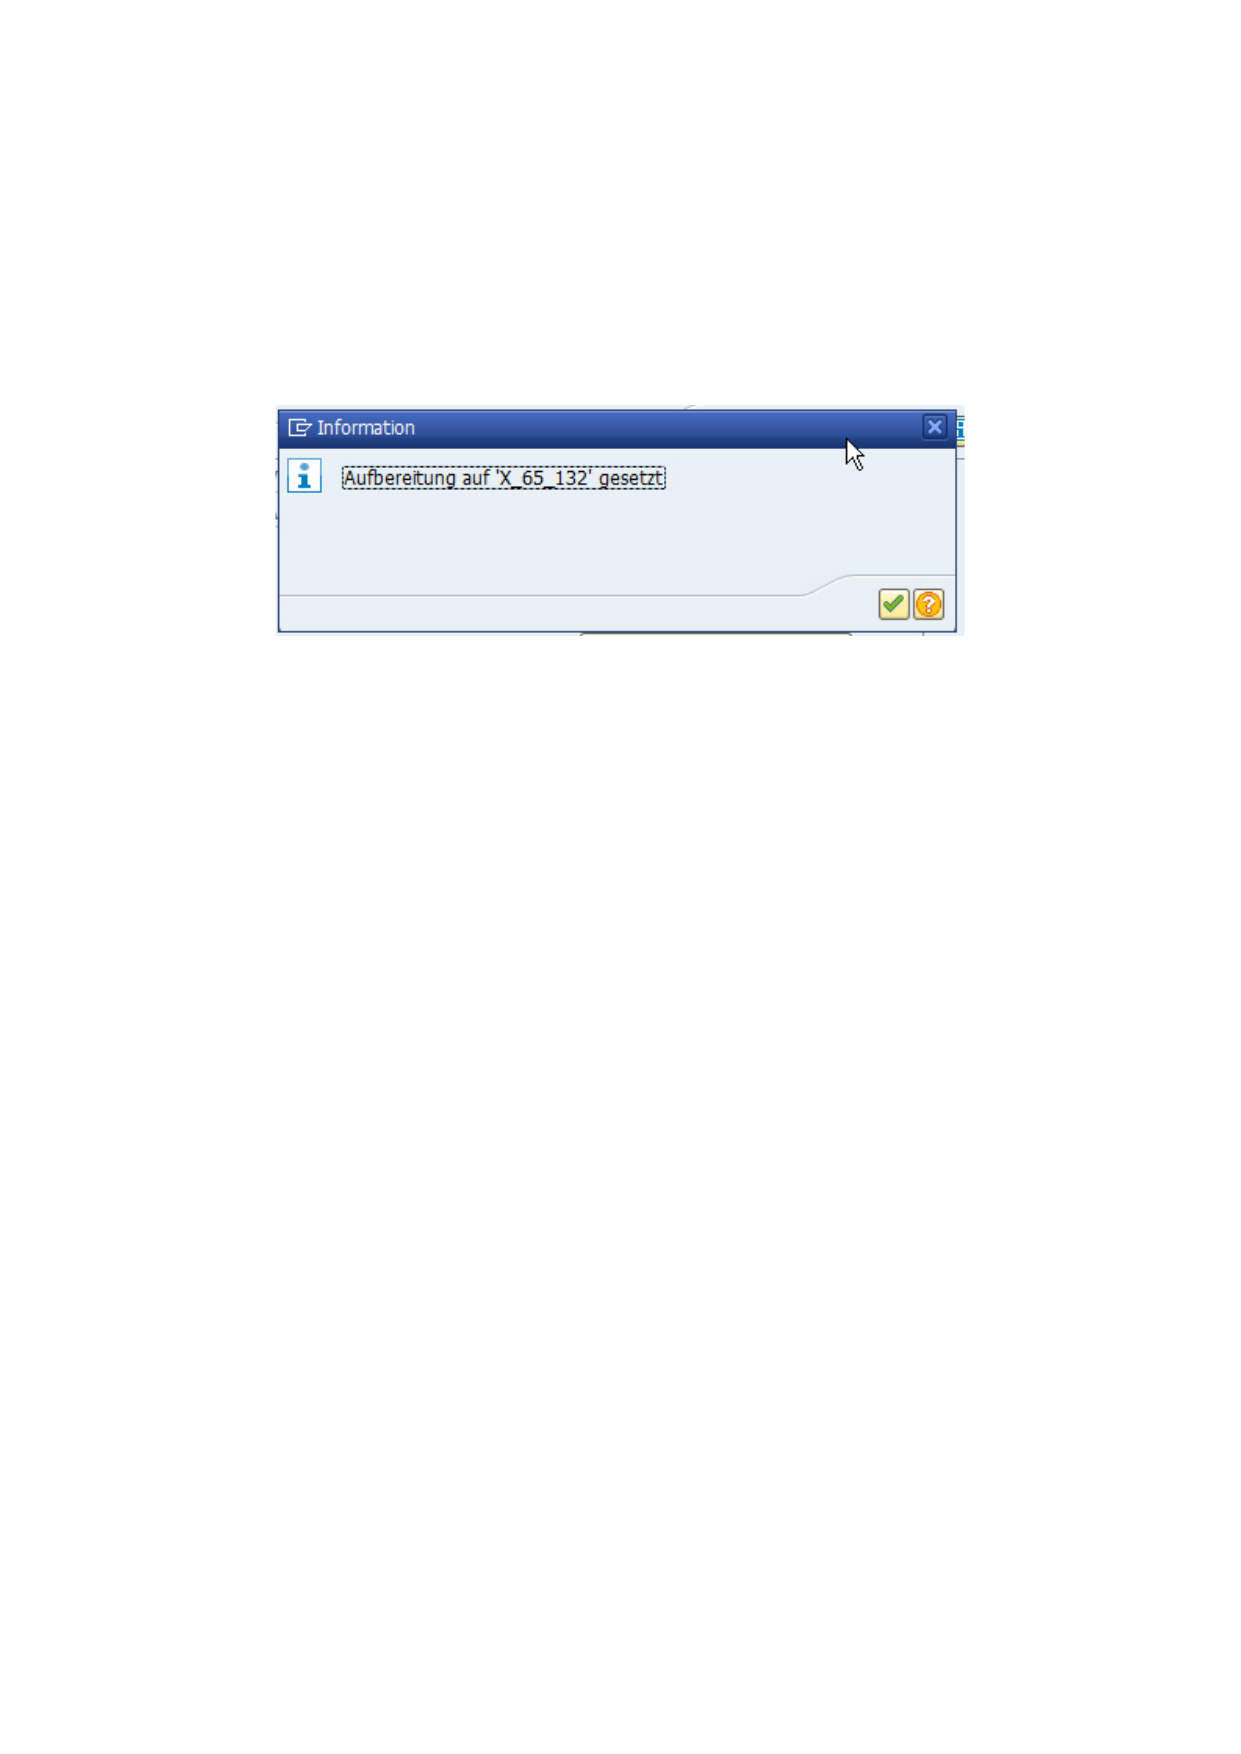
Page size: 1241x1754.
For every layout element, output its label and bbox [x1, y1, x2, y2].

picture [275, 405, 965, 636]
